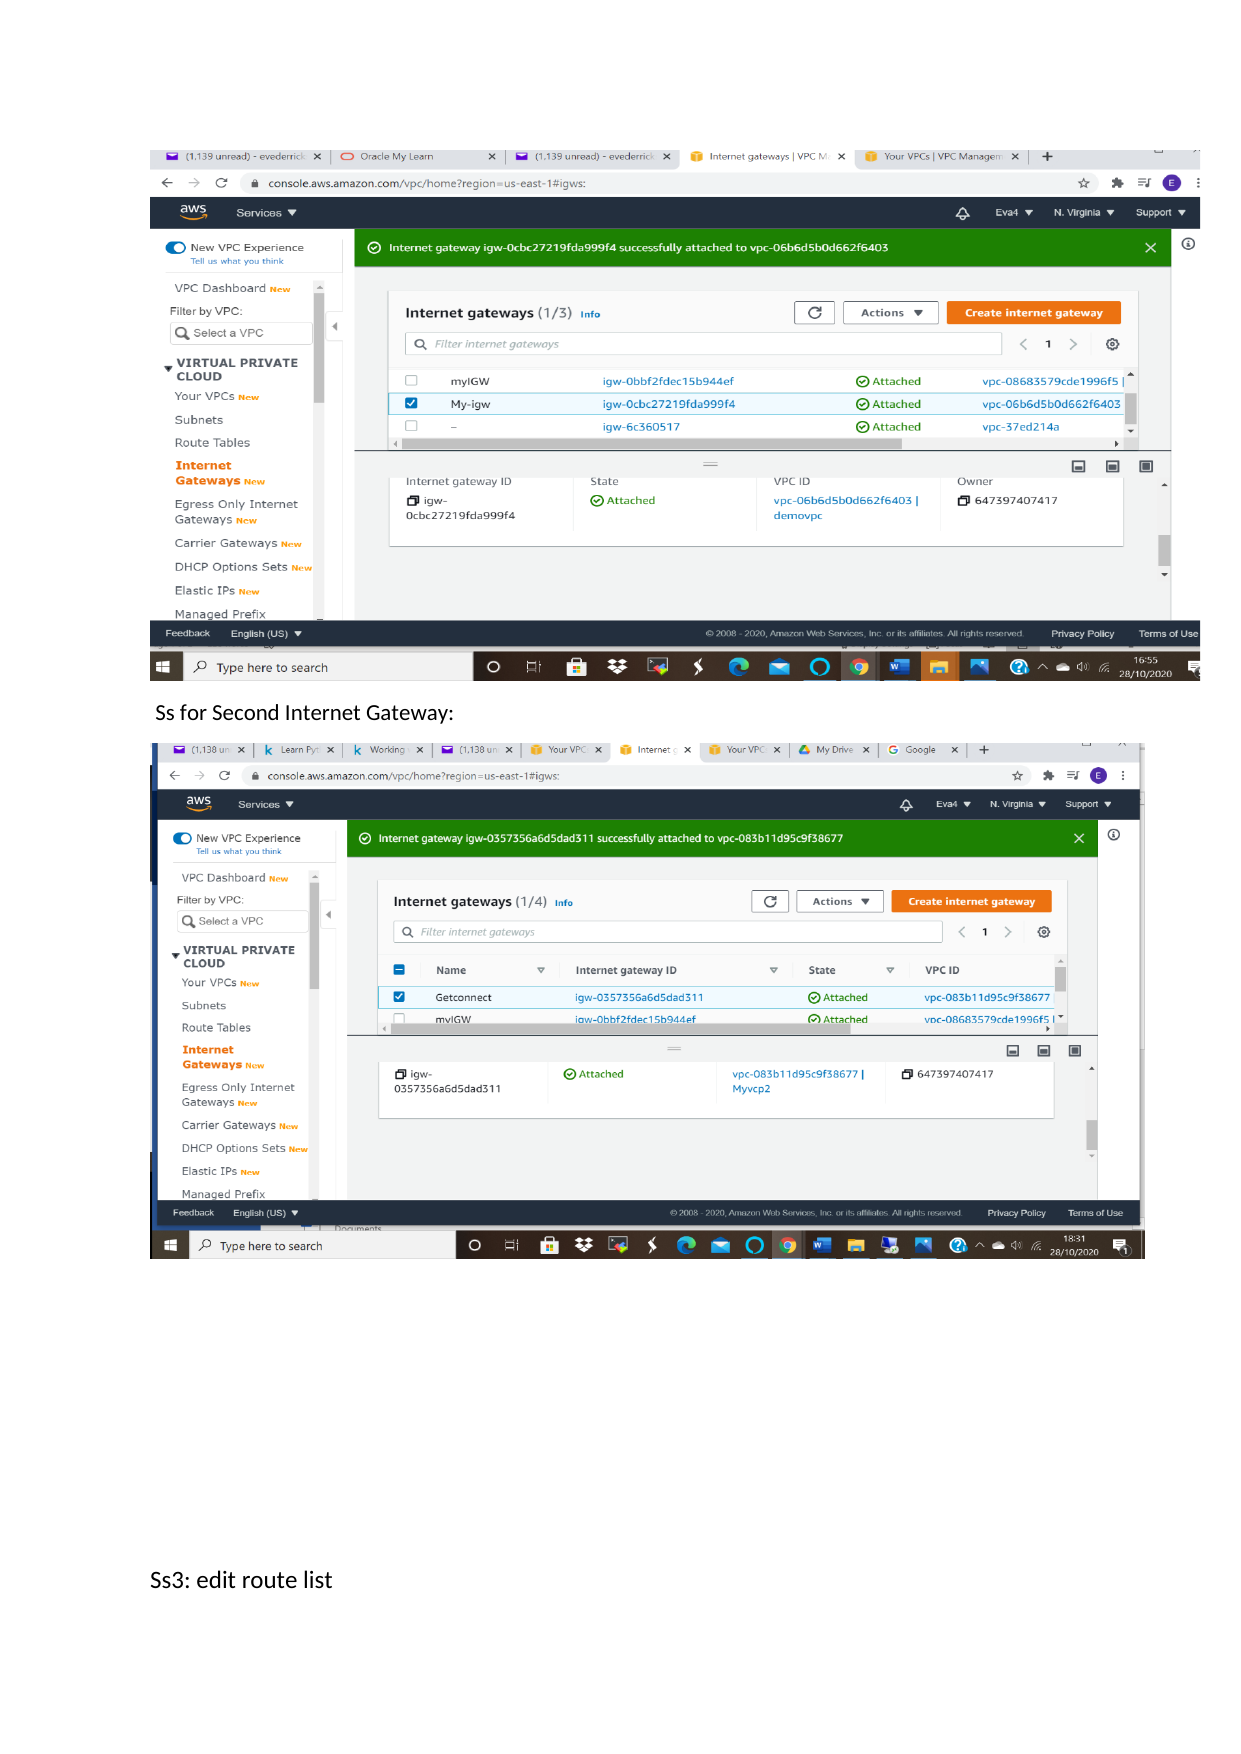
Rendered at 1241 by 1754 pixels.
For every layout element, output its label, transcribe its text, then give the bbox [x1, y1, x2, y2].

text Ss for Second Internet Gateway: [150, 698, 1090, 726]
text Ss3: edit route list [150, 1564, 1090, 1594]
